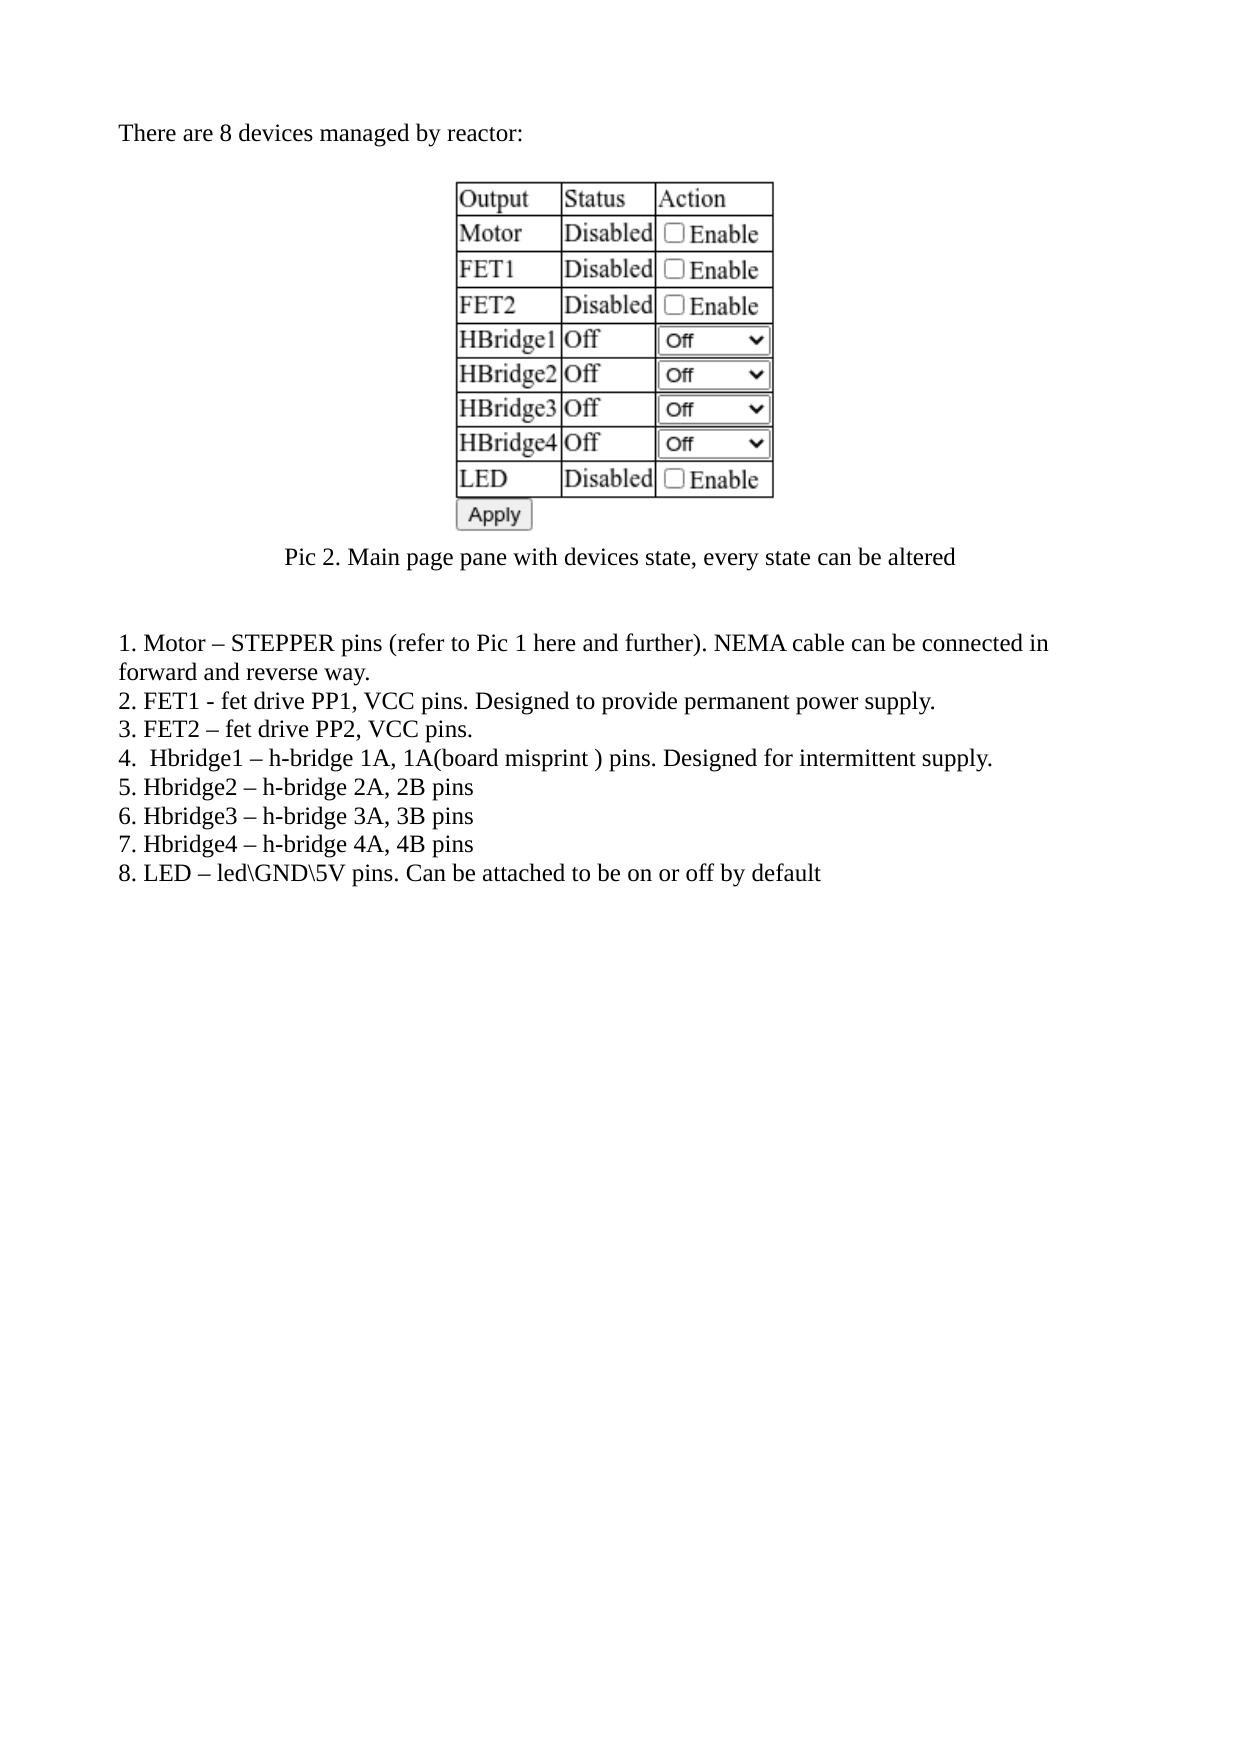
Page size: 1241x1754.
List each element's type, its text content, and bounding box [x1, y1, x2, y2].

text 1. Motor – STEPPER pins (refer to Pic 1 here and further). NEMA cable can be connected in forward and reverse way. [118, 628, 1122, 686]
text 5. Hbridge2 – h-bridge 2A, 2B pins [118, 772, 1122, 801]
text 6. Hbridge3 – h-bridge 3A, 3B pins [118, 801, 1122, 829]
text 8. LED – led\GND\5V pins. Can be attached to be on or off by default [118, 858, 1122, 887]
text There are 8 devices managed by reactor: [118, 118, 1122, 147]
text Pic 2. Main page pane with devices state, every state can be altered [118, 147, 1122, 571]
text 2. FET1 - fet drive PP1, VCC pins. Designed to provide permanent power supply. [118, 686, 1122, 714]
text 3. FET2 – fet drive PP2, VCC pins. [118, 714, 1122, 743]
text 4. Hbridge1 – h-bridge 1A, 1A(board misprint ) pins. Designed for intermittent supply. [118, 743, 1122, 772]
picture [439, 165, 785, 542]
text 7. Hbridge4 – h-bridge 4A, 4B pins [118, 829, 1122, 858]
